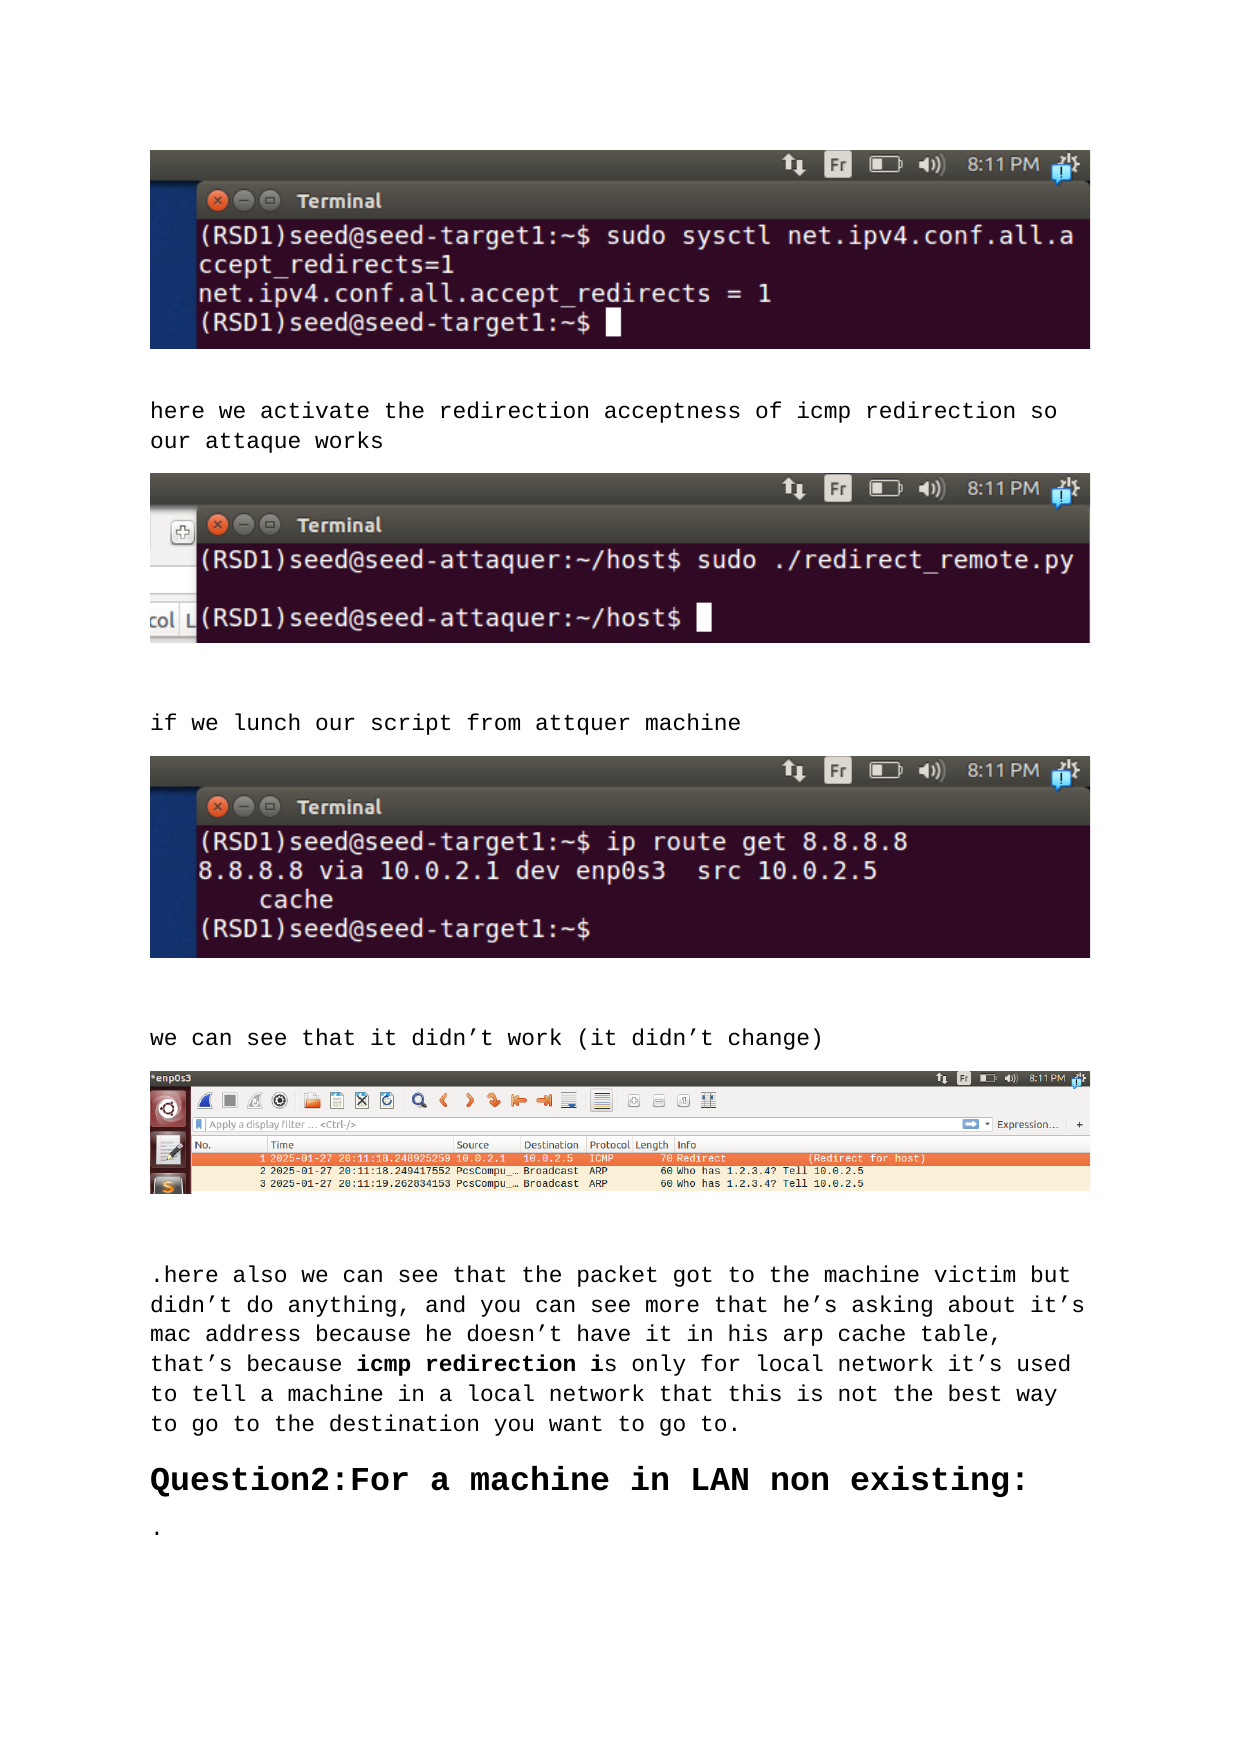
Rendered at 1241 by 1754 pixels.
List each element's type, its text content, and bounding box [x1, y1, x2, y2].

text if we lunch our script from attquer machine [150, 712, 1090, 737]
picture [150, 1071, 1091, 1194]
picture [150, 150, 1091, 349]
text .here also we can see that the packet got to the machine victim but didn’t do anything, and you can see more that he’s asking about it’s mac address because he doesn’t have it in his arp cache table, that’s because icmp redirection is only for local network it’s used to tell a machine in a local network that this is not the best way to go to the destination you want to go to. [150, 1263, 1090, 1438]
text we can see that it didn’t work (it didn’t change) [150, 1027, 1090, 1053]
picture [150, 756, 1091, 958]
text here we activate the redirection acceptness of icmp redirection so our attaque works [150, 399, 1090, 455]
text . [150, 1516, 1090, 1542]
picture [150, 473, 1091, 643]
subtitle Question2:For a machine in LAN non existing: [150, 1463, 1090, 1501]
